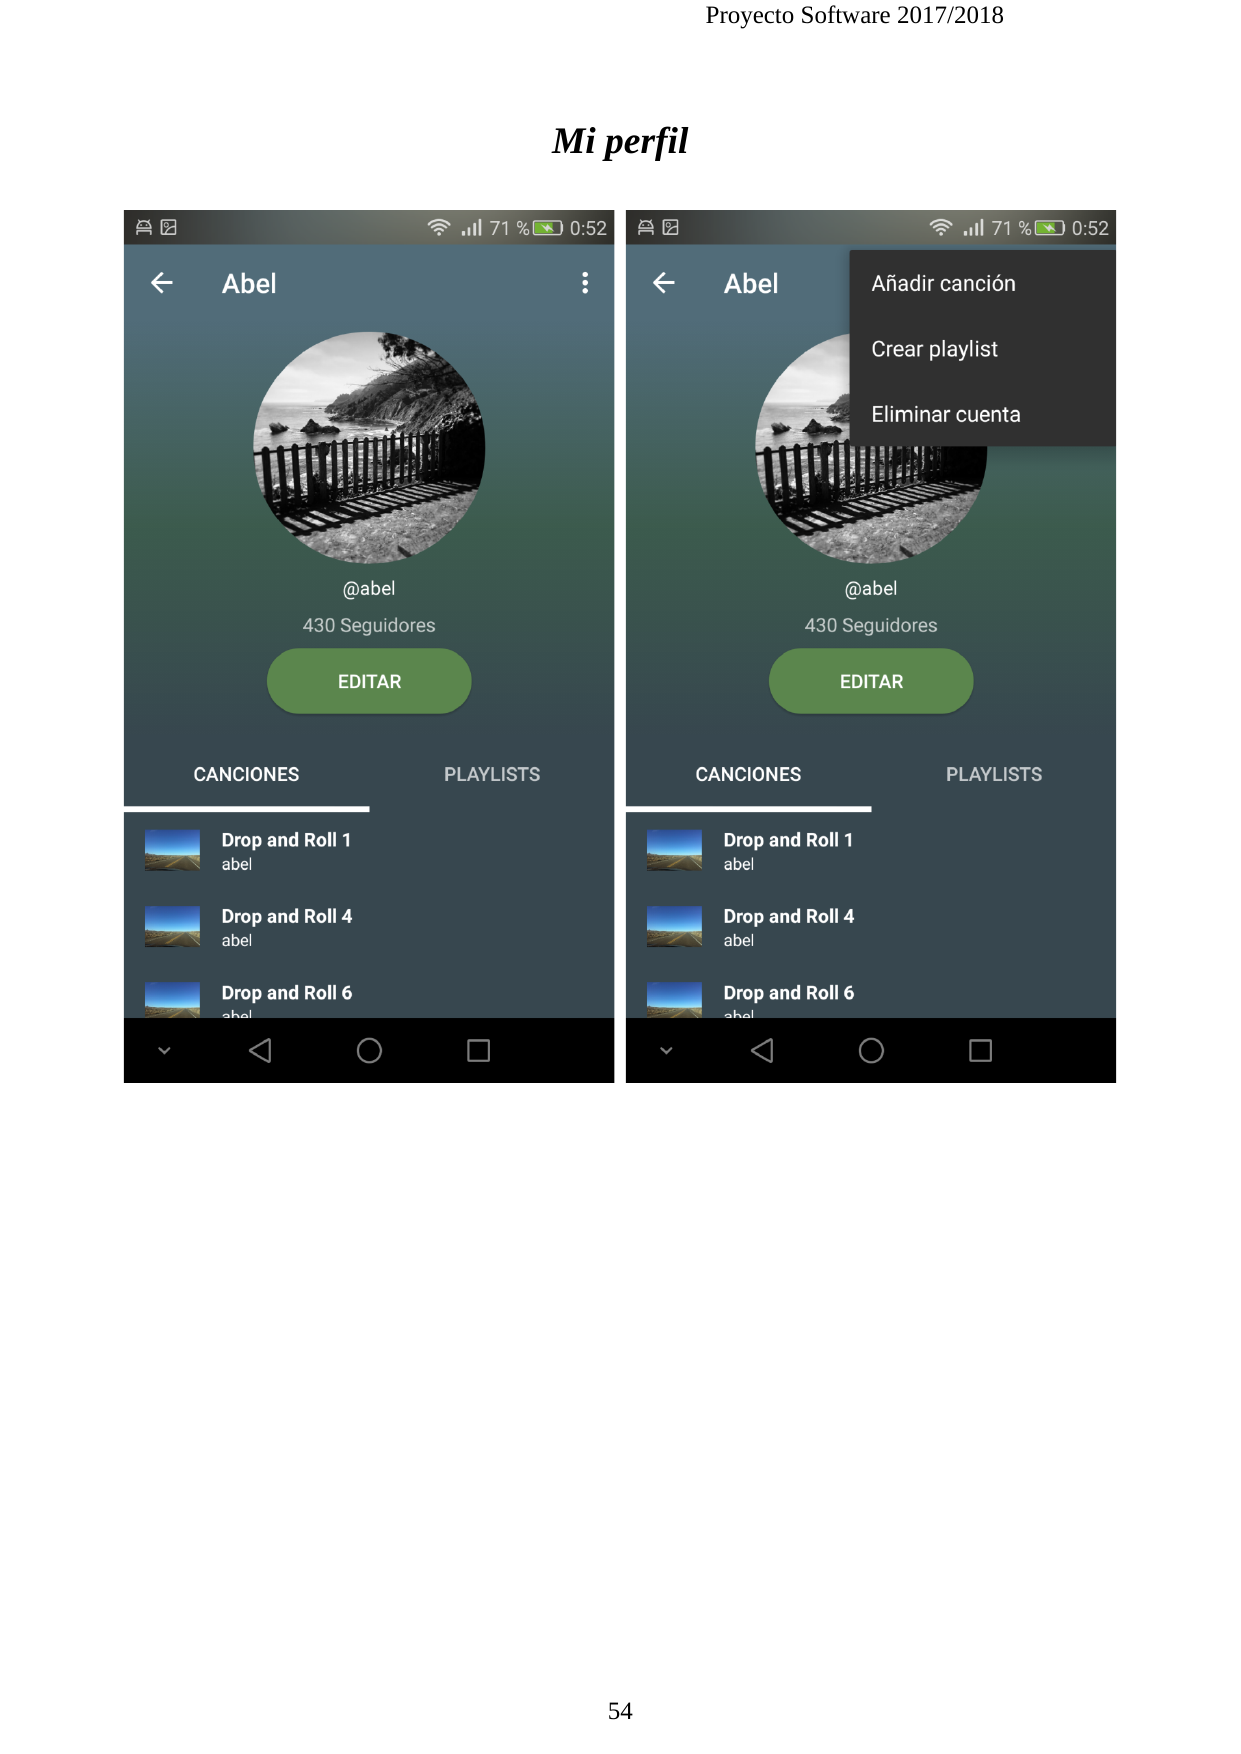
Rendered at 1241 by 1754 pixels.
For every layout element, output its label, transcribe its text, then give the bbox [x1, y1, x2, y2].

table_header [620, 204, 1122, 1117]
table_header [118, 204, 620, 1117]
subtitle Mi perfil [118, 118, 1122, 161]
picture [123, 210, 615, 1083]
picture [625, 210, 1117, 1083]
